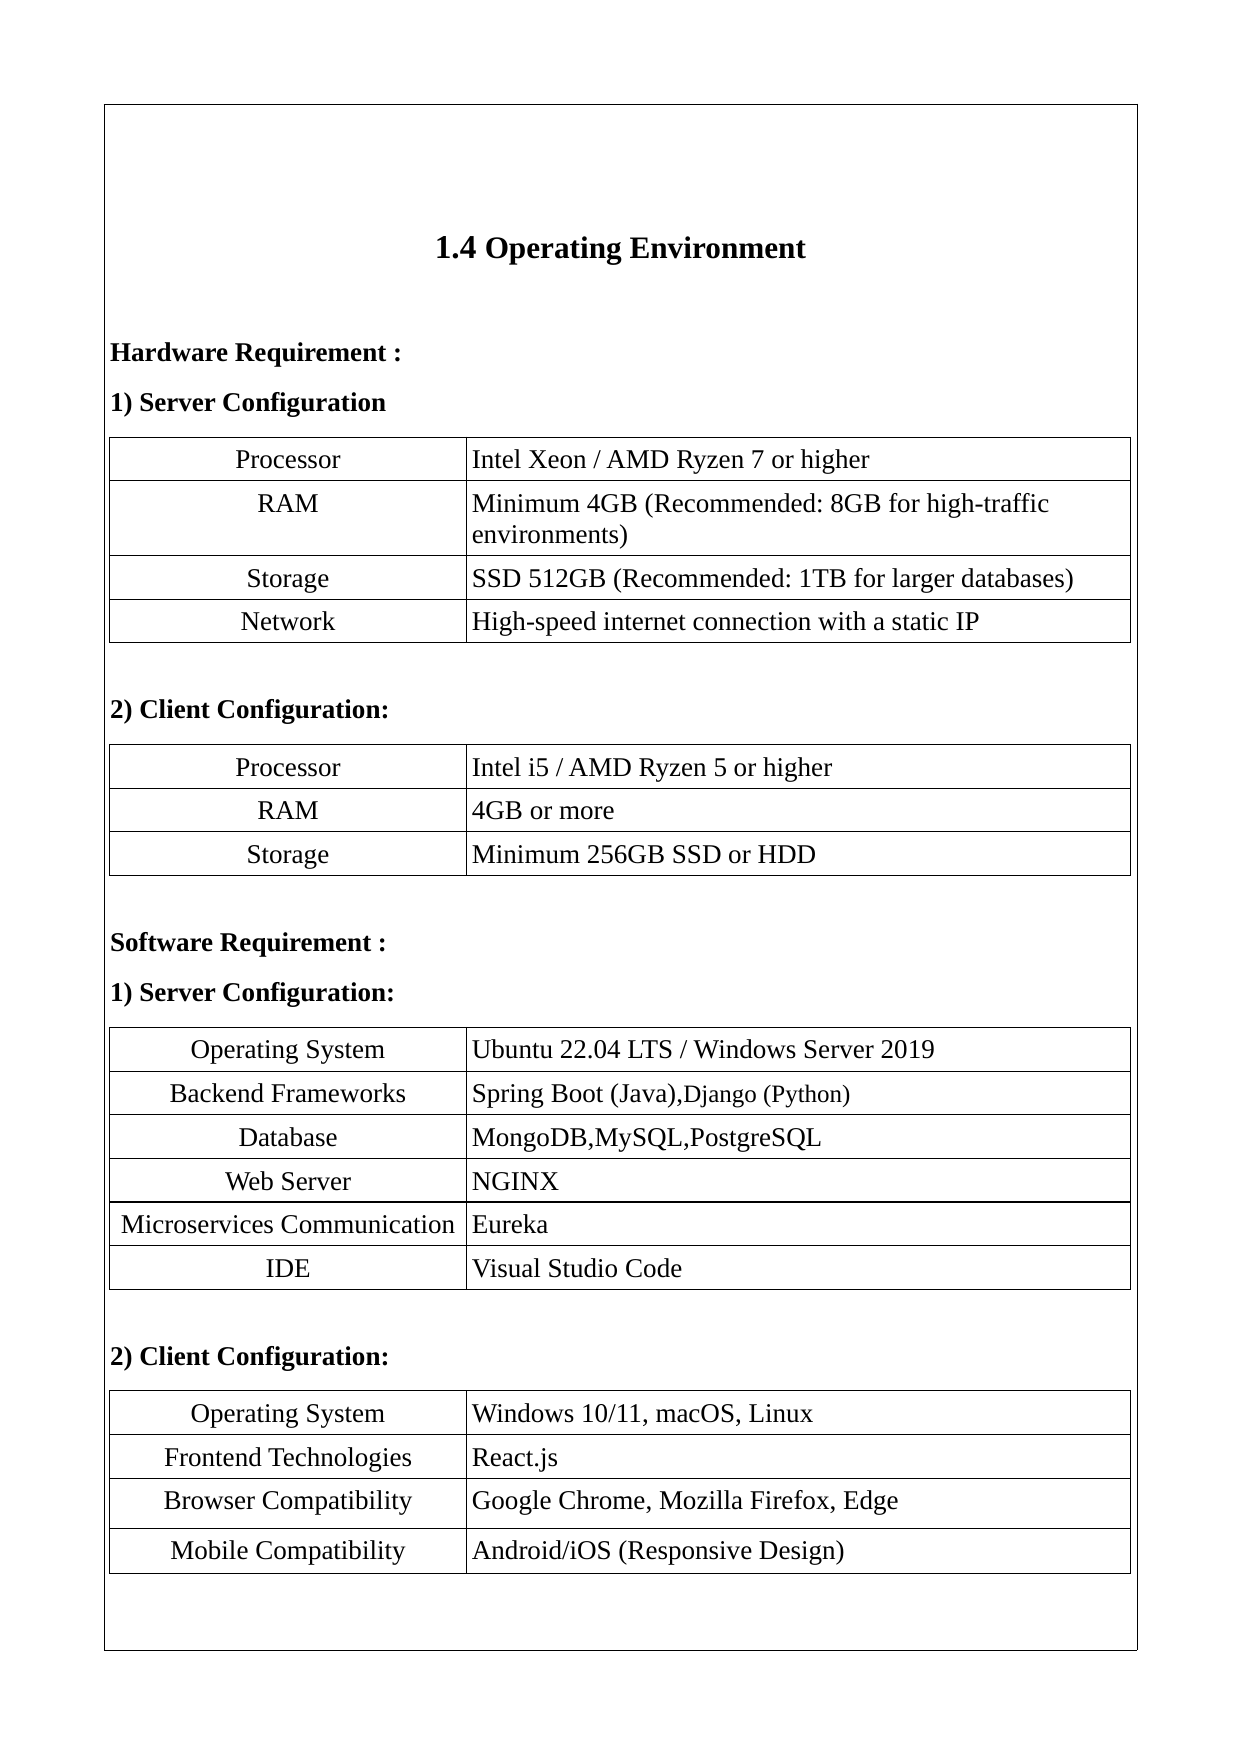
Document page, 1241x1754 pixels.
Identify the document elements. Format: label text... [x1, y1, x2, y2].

table_header Intel i5 / AMD Ryzen 5 or higher [467, 745, 1130, 788]
table_cell RAM [110, 481, 466, 555]
table_cell Web Server [110, 1159, 466, 1201]
table_header Processor [110, 438, 466, 480]
table_cell High-speed internet connection with a static IP [467, 600, 1130, 642]
table_header Processor [110, 745, 466, 788]
table_cell Database [110, 1115, 466, 1158]
table_cell 4GB or more [467, 789, 1130, 831]
table_header Intel Xeon / AMD Ryzen 7 or higher [467, 438, 1130, 480]
table_cell IDE [110, 1246, 466, 1289]
table_cell Storage [110, 832, 466, 875]
table_cell SSD 512GB (Recommended: 1TB for larger databases) [467, 556, 1130, 599]
table_cell Storage [110, 556, 466, 599]
text 2) Client Configuration: [110, 1340, 1131, 1371]
text 2) Client Configuration: [110, 694, 1131, 725]
table_cell Backend Frameworks [110, 1072, 466, 1114]
table_cell Browser Compatibility [110, 1479, 466, 1527]
text Software Requirement : [110, 926, 1131, 957]
text 1) Server Configuration: [110, 977, 1131, 1008]
table_cell NGINX [467, 1159, 1130, 1201]
text Hardware Requirement : [110, 336, 1131, 367]
table_cell MongoDB,MySQL,PostgreSQL [467, 1115, 1130, 1158]
table_cell Spring Boot (Java),Django (Python) [467, 1072, 1130, 1114]
table_header Windows 10/11, macOS, Linux [467, 1391, 1130, 1434]
table_cell Visual Studio Code [467, 1246, 1130, 1289]
table_cell Minimum 4GB (Recommended: 8GB for high-traffic environments) [467, 481, 1130, 555]
table_cell Microservices Communication [110, 1203, 466, 1245]
table_cell React.js [467, 1435, 1130, 1478]
table_cell Google Chrome, Mozilla Firefox, Edge [467, 1479, 1130, 1527]
table_header Ubuntu 22.04 LTS / Windows Server 2019 [467, 1028, 1130, 1071]
text 1.4 Operating Environment [110, 227, 1131, 265]
table_header Operating System [110, 1391, 466, 1434]
table_cell Network [110, 600, 466, 642]
text 1) Server Configuration [110, 386, 1131, 417]
table_cell Mobile Compatibility [110, 1529, 466, 1573]
table_cell Eureka [467, 1203, 1130, 1245]
table_cell Minimum 256GB SSD or HDD [467, 832, 1130, 875]
table_cell Android/iOS (Responsive Design) [467, 1529, 1130, 1573]
table_cell Frontend Technologies [110, 1435, 466, 1478]
table_cell RAM [110, 789, 466, 831]
table_header Operating System [110, 1028, 466, 1071]
